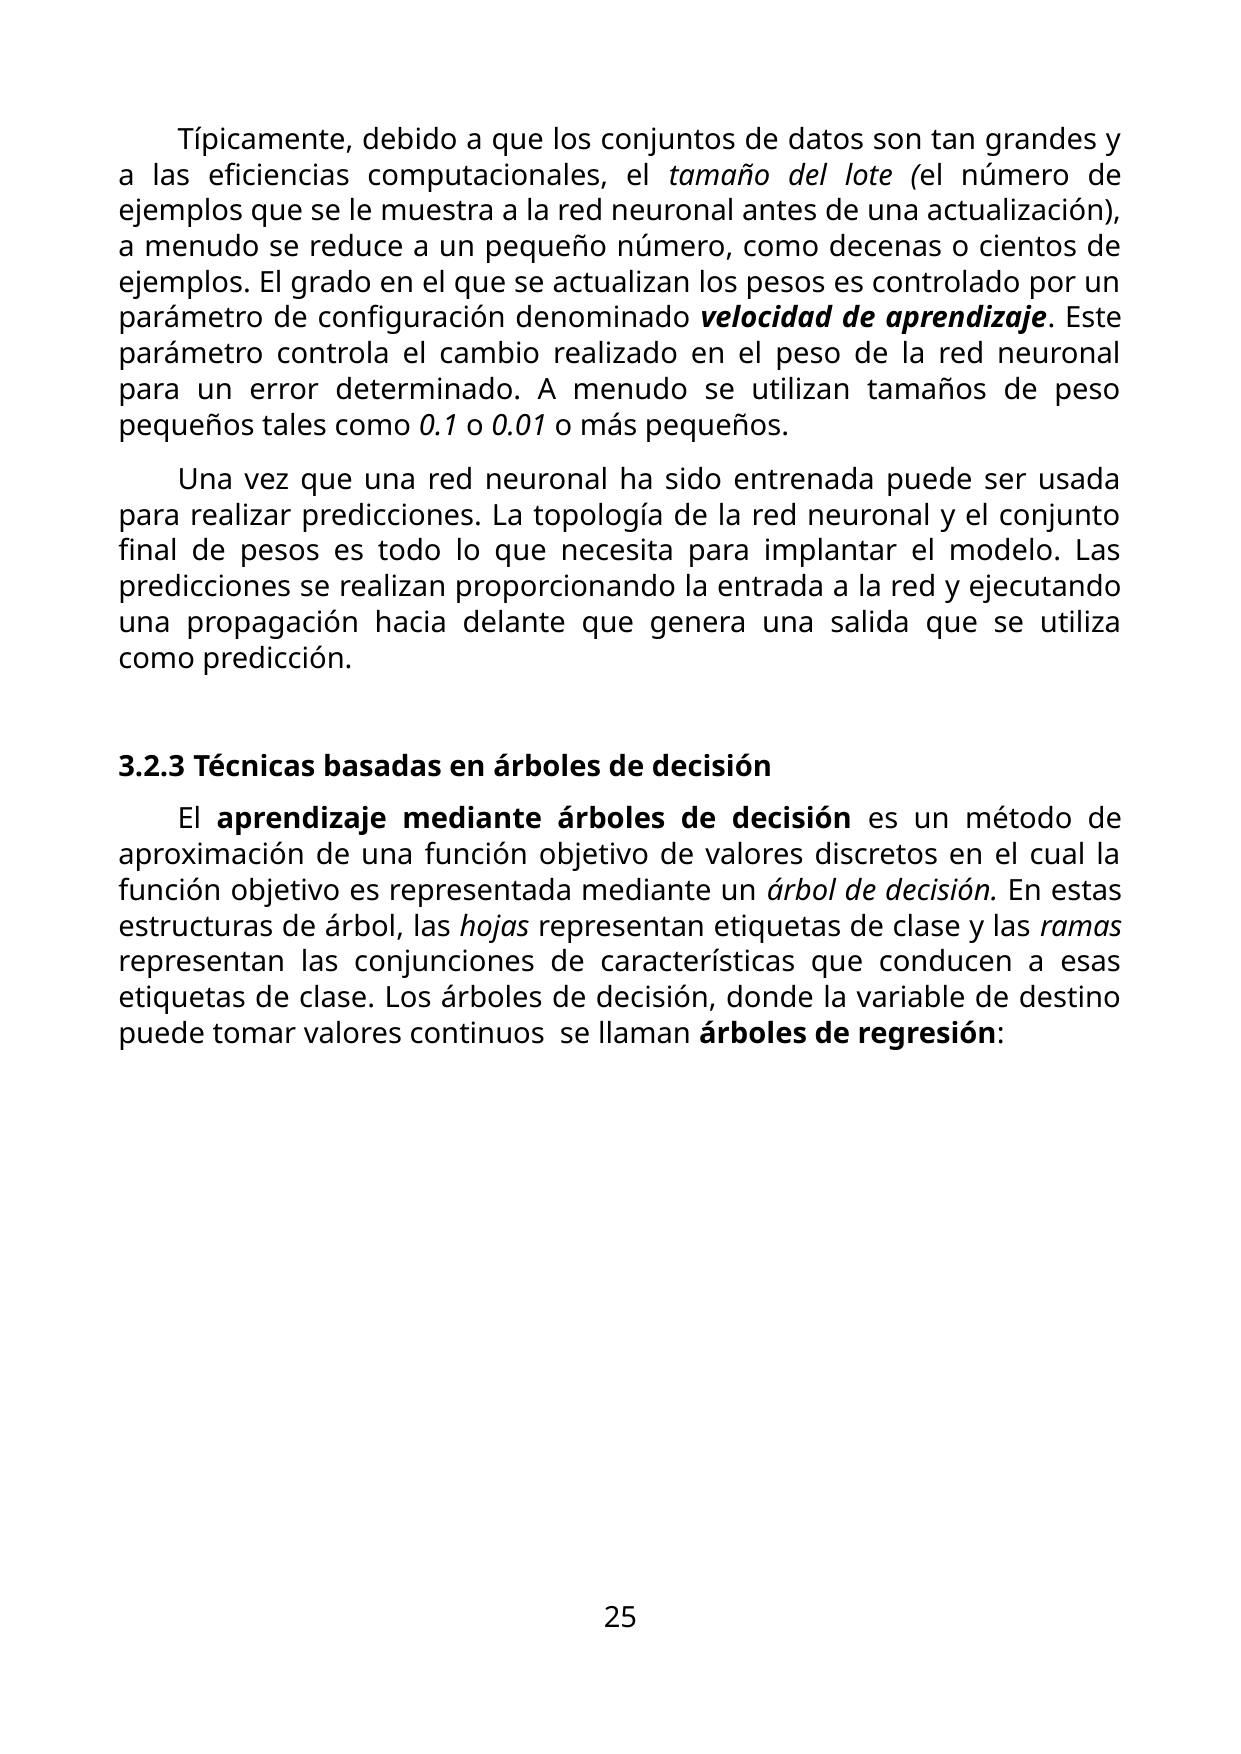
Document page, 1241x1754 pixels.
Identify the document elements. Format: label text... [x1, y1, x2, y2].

text El aprendizaje mediante árboles de decisión es un método de aproximación de una función objetivo de valores discretos en el cual la función objetivo es representada mediante un árbol de decisión. En estas estructuras de árbol, las hojas representan etiquetas de clase y las ramas representan las conjunciones de características que conducen a esas etiquetas de clase. Los árboles de decisión, donde la variable de destino puede tomar valores continuos se llaman árboles de regresión: [118, 798, 1122, 1052]
text Típicamente, debido a que los conjuntos de datos son tan grandes y a las eficiencias computacionales, el tamaño del lote (el número de ejemplos que se le muestra a la red neuronal antes de una actualización), a menudo se reduce a un pequeño número, como decenas o cientos de ejemplos. El grado en el que se actualizan los pesos es controlado por un parámetro de configuración denominado velocidad de aprendizaje. Este parámetro controla el cambio realizado en el peso de la red neuronal para un error determinado. A menudo se utilizan tamaños de peso pequeños tales como 0.1 o 0.01 o más pequeños. [118, 118, 1122, 444]
text Una vez que una red neuronal ha sido entrenada puede ser usada para realizar predicciones. La topología de la red neuronal y el conjunto final de pesos es todo lo que necesita para implantar el modelo. Las predicciones se realizan proporcionando la entrada a la red y ejecutando una propagación hacia delante que genera una salida que se utiliza como predicción. [118, 458, 1122, 677]
subtitle Técnicas basadas en árboles de decisión [118, 745, 1122, 785]
